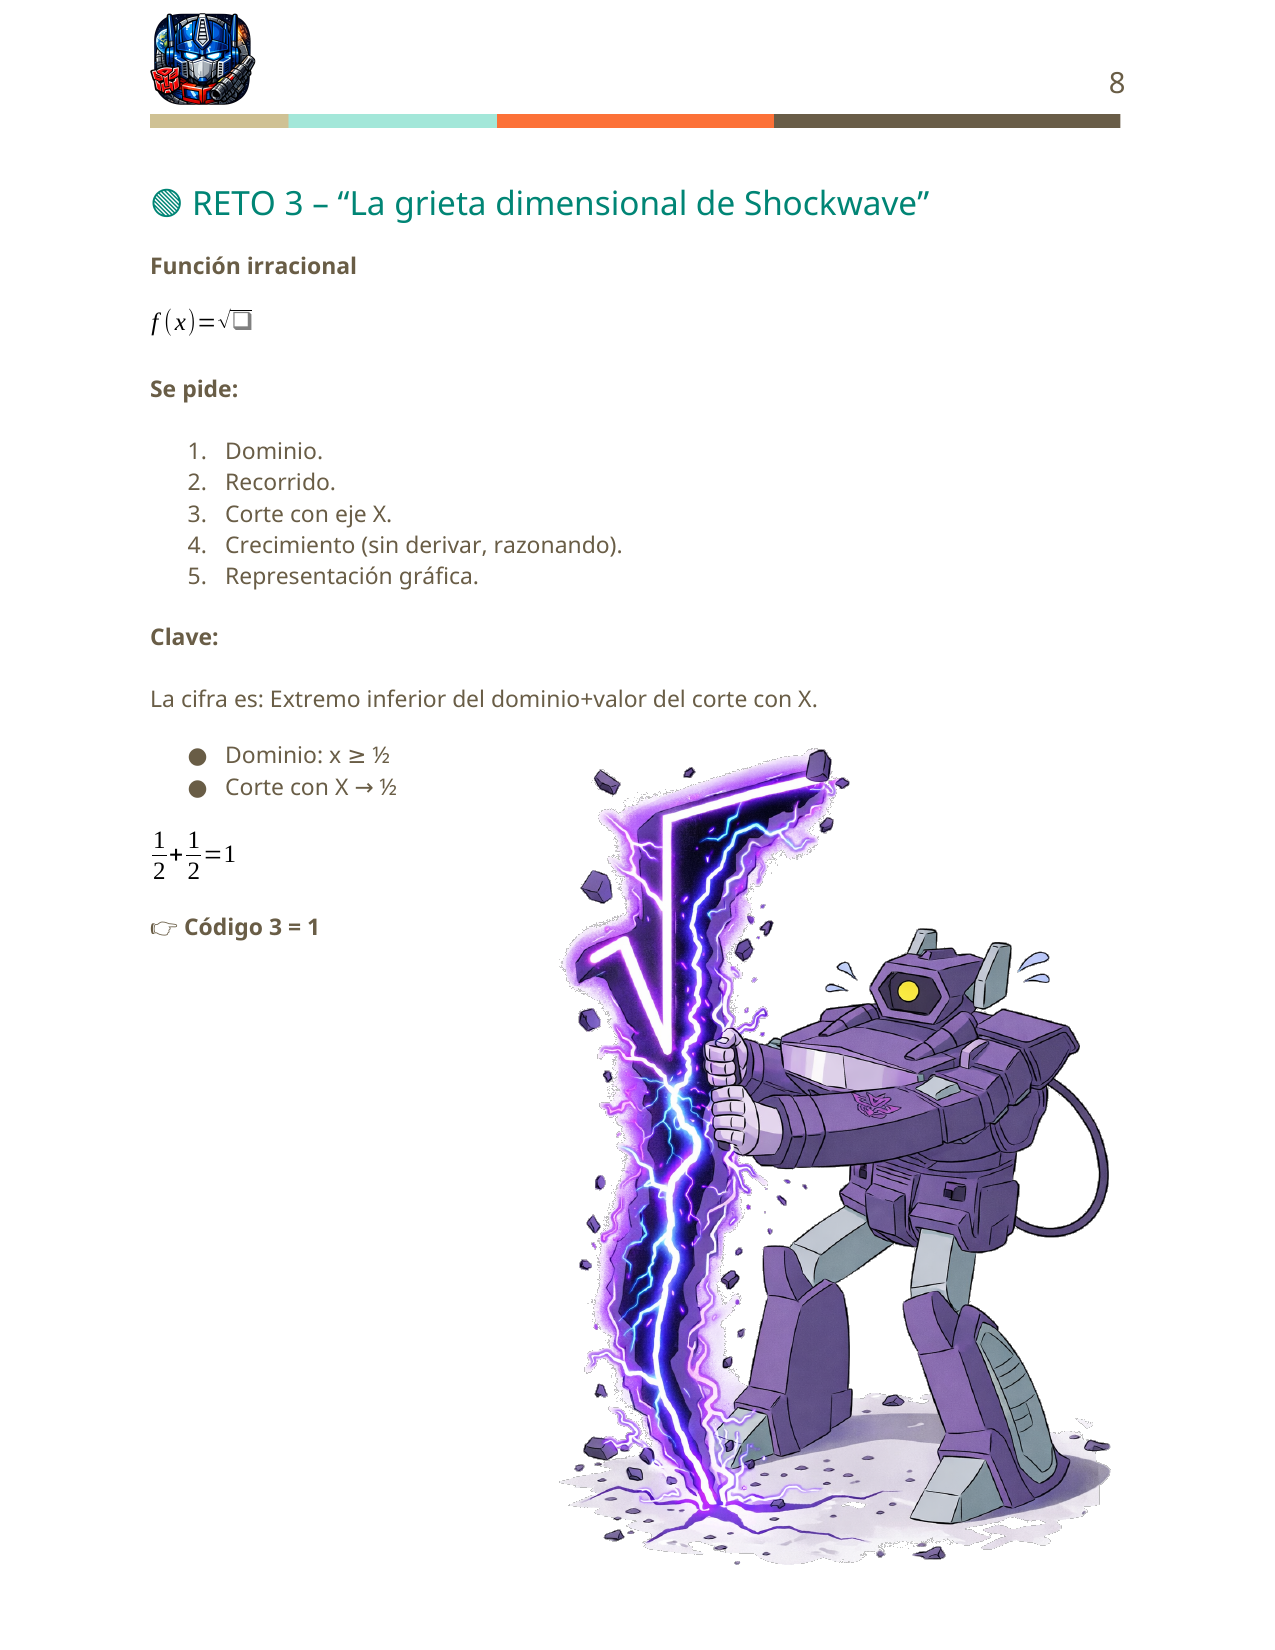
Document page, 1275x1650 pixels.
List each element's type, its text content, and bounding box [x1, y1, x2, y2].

list Recorrido. [187, 466, 1125, 498]
list Dominio: x ≥ ½ [187, 739, 1125, 771]
text Función irracional [150, 250, 1125, 281]
picture [556, 742, 1115, 1573]
picture [150, 13, 256, 105]
list Corte con X → ½ [187, 771, 556, 802]
text 👉 Código 3 = 1 [150, 911, 556, 942]
list Crecimiento (sin derivar, razonando). [187, 529, 1125, 560]
text [1115, 911, 1125, 942]
list [1115, 771, 1125, 802]
picture [150, 114, 1121, 128]
list Representación gráfica. [187, 560, 1125, 591]
text La cifra es: Extremo inferior del dominio+valor del corte con X. [150, 683, 1125, 714]
list Corte con eje X. [187, 498, 1125, 529]
text Clave: [150, 621, 1125, 652]
list Dominio. [187, 435, 1125, 466]
subtitle 🟢 RETO 3 – “La grieta dimensional de Shockwave” [150, 179, 1125, 225]
text ​ [150, 306, 1125, 337]
text Se pide: [150, 373, 1125, 404]
